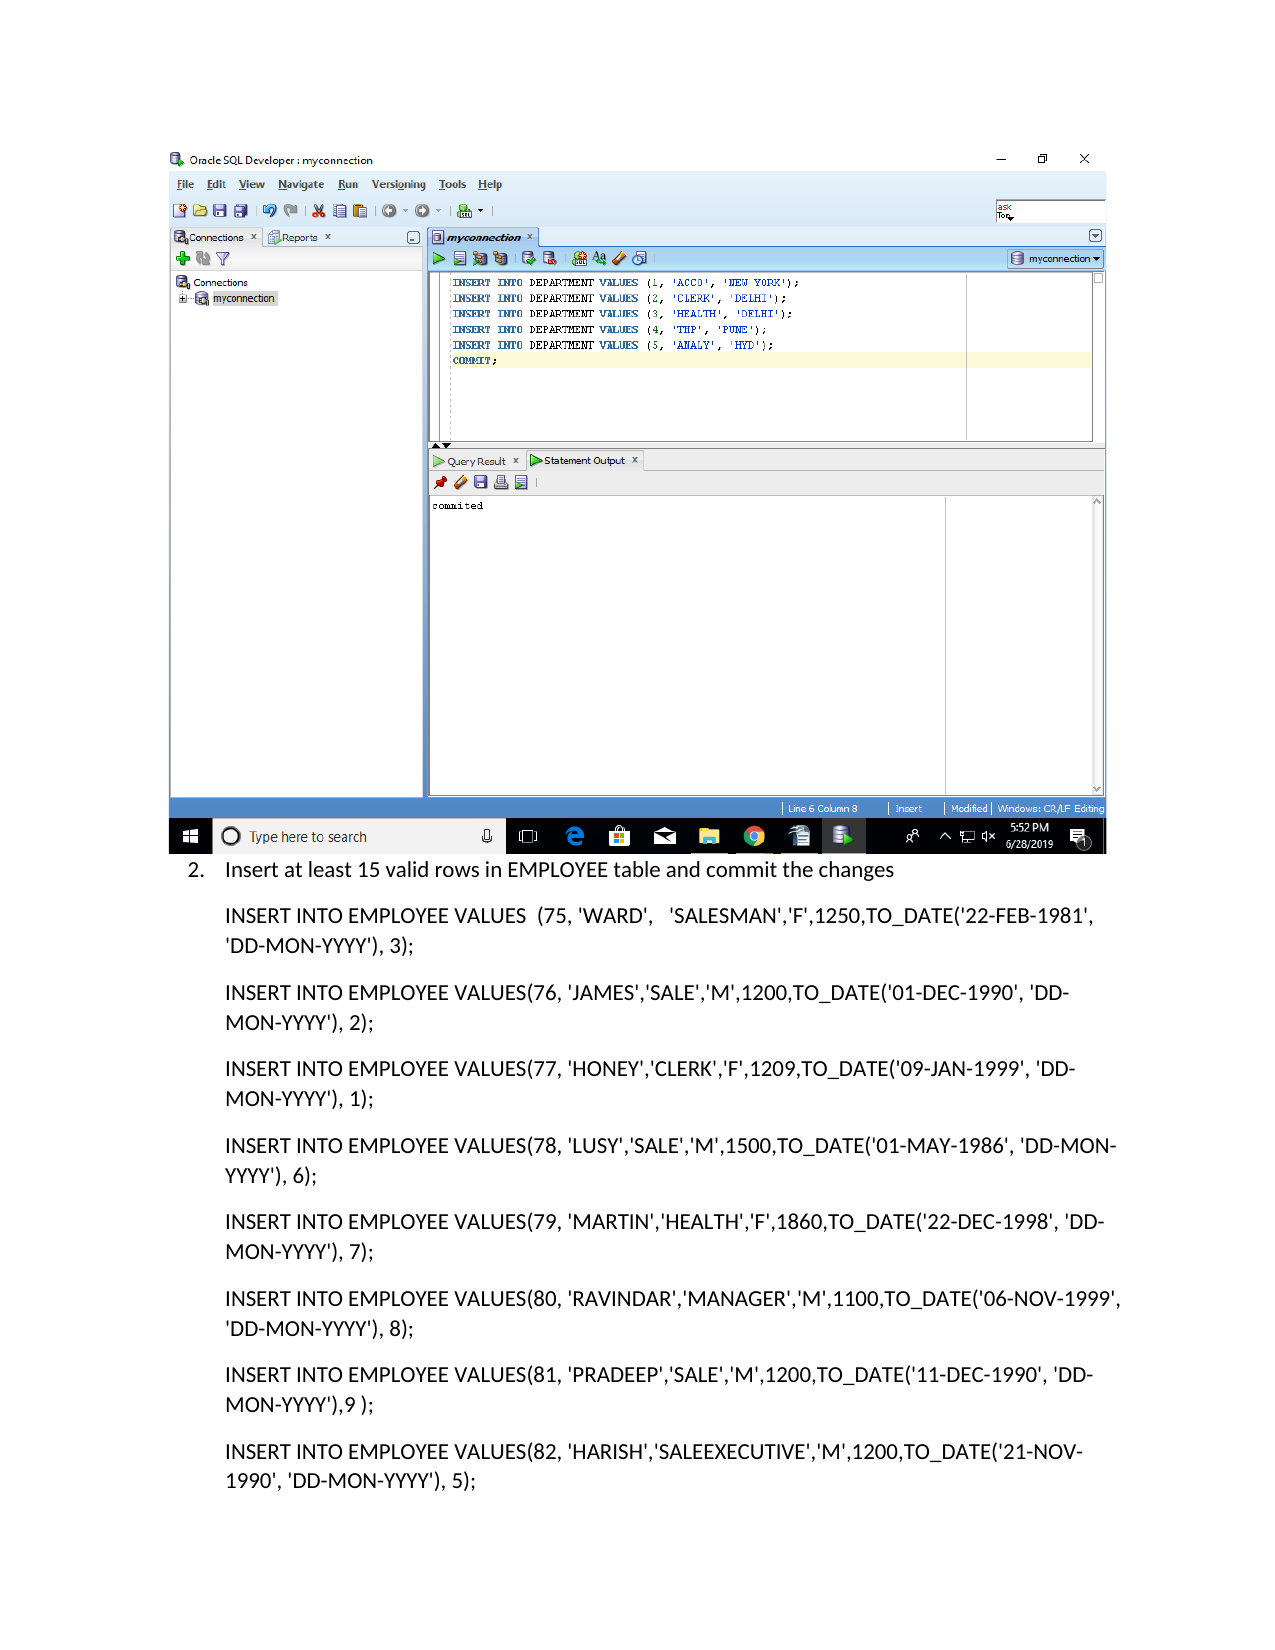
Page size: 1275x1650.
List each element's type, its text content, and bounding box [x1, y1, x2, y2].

list INSERT INTO EMPLOYEE VALUES(78, 'LUSY','SALE','M',1500,TO_DATE('01-MAY-1986', 'DD-MON-YYYY'), 6); [187, 1131, 1125, 1189]
list Insert at least 15 valid rows in EMPLOYEE table and commit the changes [187, 150, 1125, 883]
list INSERT INTO EMPLOYEE VALUES(77, 'HONEY','CLERK','F',1209,TO_DATE('09-JAN-1999', 'DD-MON-YYYY'), 1); [187, 1054, 1125, 1112]
list INSERT INTO EMPLOYEE VALUES(82, 'HARISH','SALEEXECUTIVE','M',1200,TO_DATE('21-NOV-1990', 'DD-MON-YYYY'), 5); [187, 1437, 1125, 1495]
list INSERT INTO EMPLOYEE VALUES(80, 'RAVINDAR','MANAGER','M',1100,TO_DATE('06-NOV-1999', 'DD-MON-YYYY'), 8); [187, 1284, 1125, 1342]
list INSERT INTO EMPLOYEE VALUES (75, 'WARD', 'SALESMAN','F',1250,TO_DATE('22-FEB-1981', 'DD-MON-YYYY'), 3); [187, 902, 1125, 959]
list INSERT INTO EMPLOYEE VALUES(76, 'JAMES','SALE','M',1200,TO_DATE('01-DEC-1990', 'DD-MON-YYYY'), 2); [187, 978, 1125, 1036]
list INSERT INTO EMPLOYEE VALUES(79, 'MARTIN','HEALTH','F',1860,TO_DATE('22-DEC-1998', 'DD-MON-YYYY'), 7); [187, 1207, 1125, 1265]
picture [168, 150, 1107, 854]
list INSERT INTO EMPLOYEE VALUES(81, 'PRADEEP','SALE','M',1200,TO_DATE('11-DEC-1990', 'DD-MON-YYYY'),9 ); [187, 1360, 1125, 1418]
